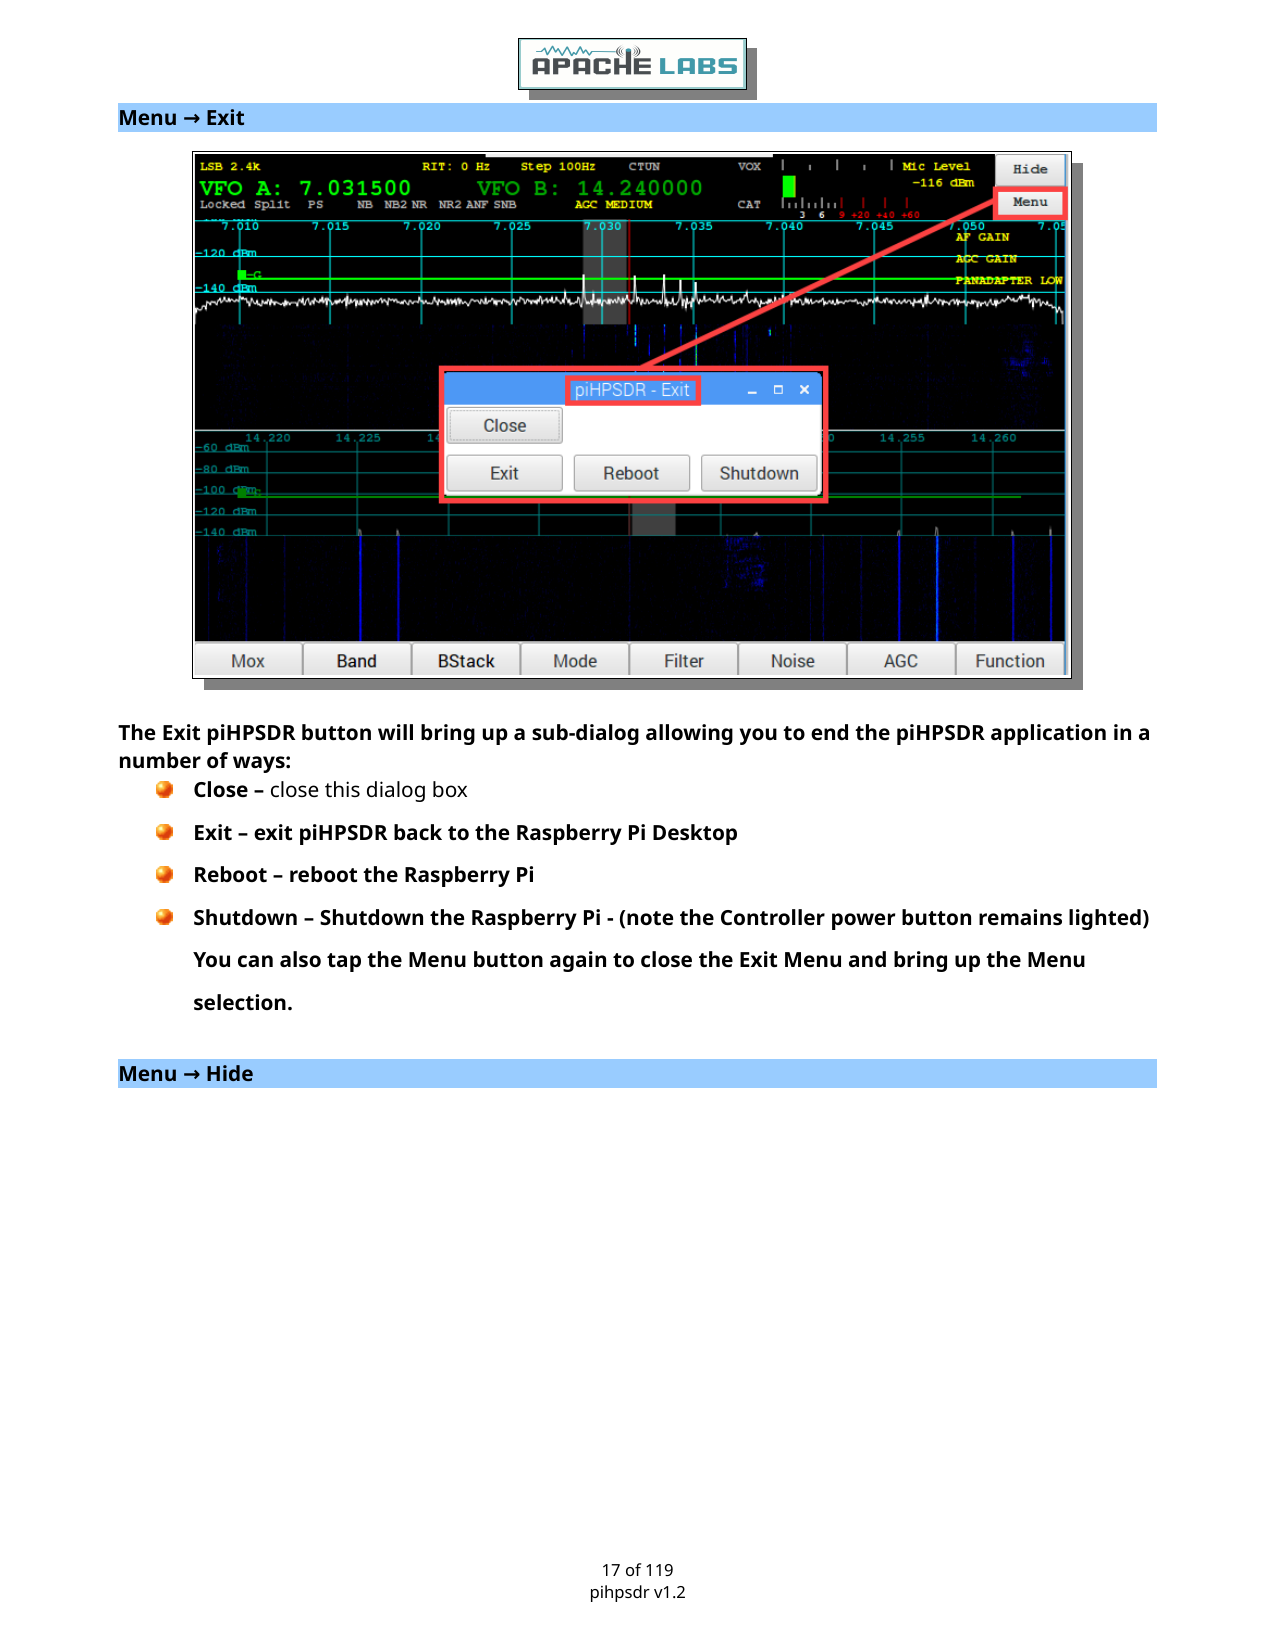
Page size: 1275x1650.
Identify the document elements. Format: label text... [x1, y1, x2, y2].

picture [156, 824, 173, 840]
list You can also tap the Menu button again to close the Exit Menu and bring up the Menu selection. [156, 946, 1157, 1017]
subtitle Menu → Hide [118, 1059, 1157, 1088]
picture [156, 781, 173, 798]
list The Exit piHPSDR button will bring up a sub-dialog allowing you to end the piHPSDR application in a number of ways: [81, 718, 1157, 775]
picture [194, 154, 1069, 675]
subtitle Menu → Exit [118, 103, 1157, 132]
picture [521, 40, 744, 87]
picture [156, 909, 173, 925]
list Close – close this dialog box [156, 775, 1157, 803]
list Shutdown – Shutdown the Raspberry Pi - (note the Controller power button remains lighted) [156, 903, 1157, 931]
picture [156, 866, 173, 883]
list Reboot – reboot the Raspberry Pi [156, 860, 1157, 889]
list Exit – exit piHPSDR back to the Raspberry Pi Desktop [156, 818, 1157, 846]
